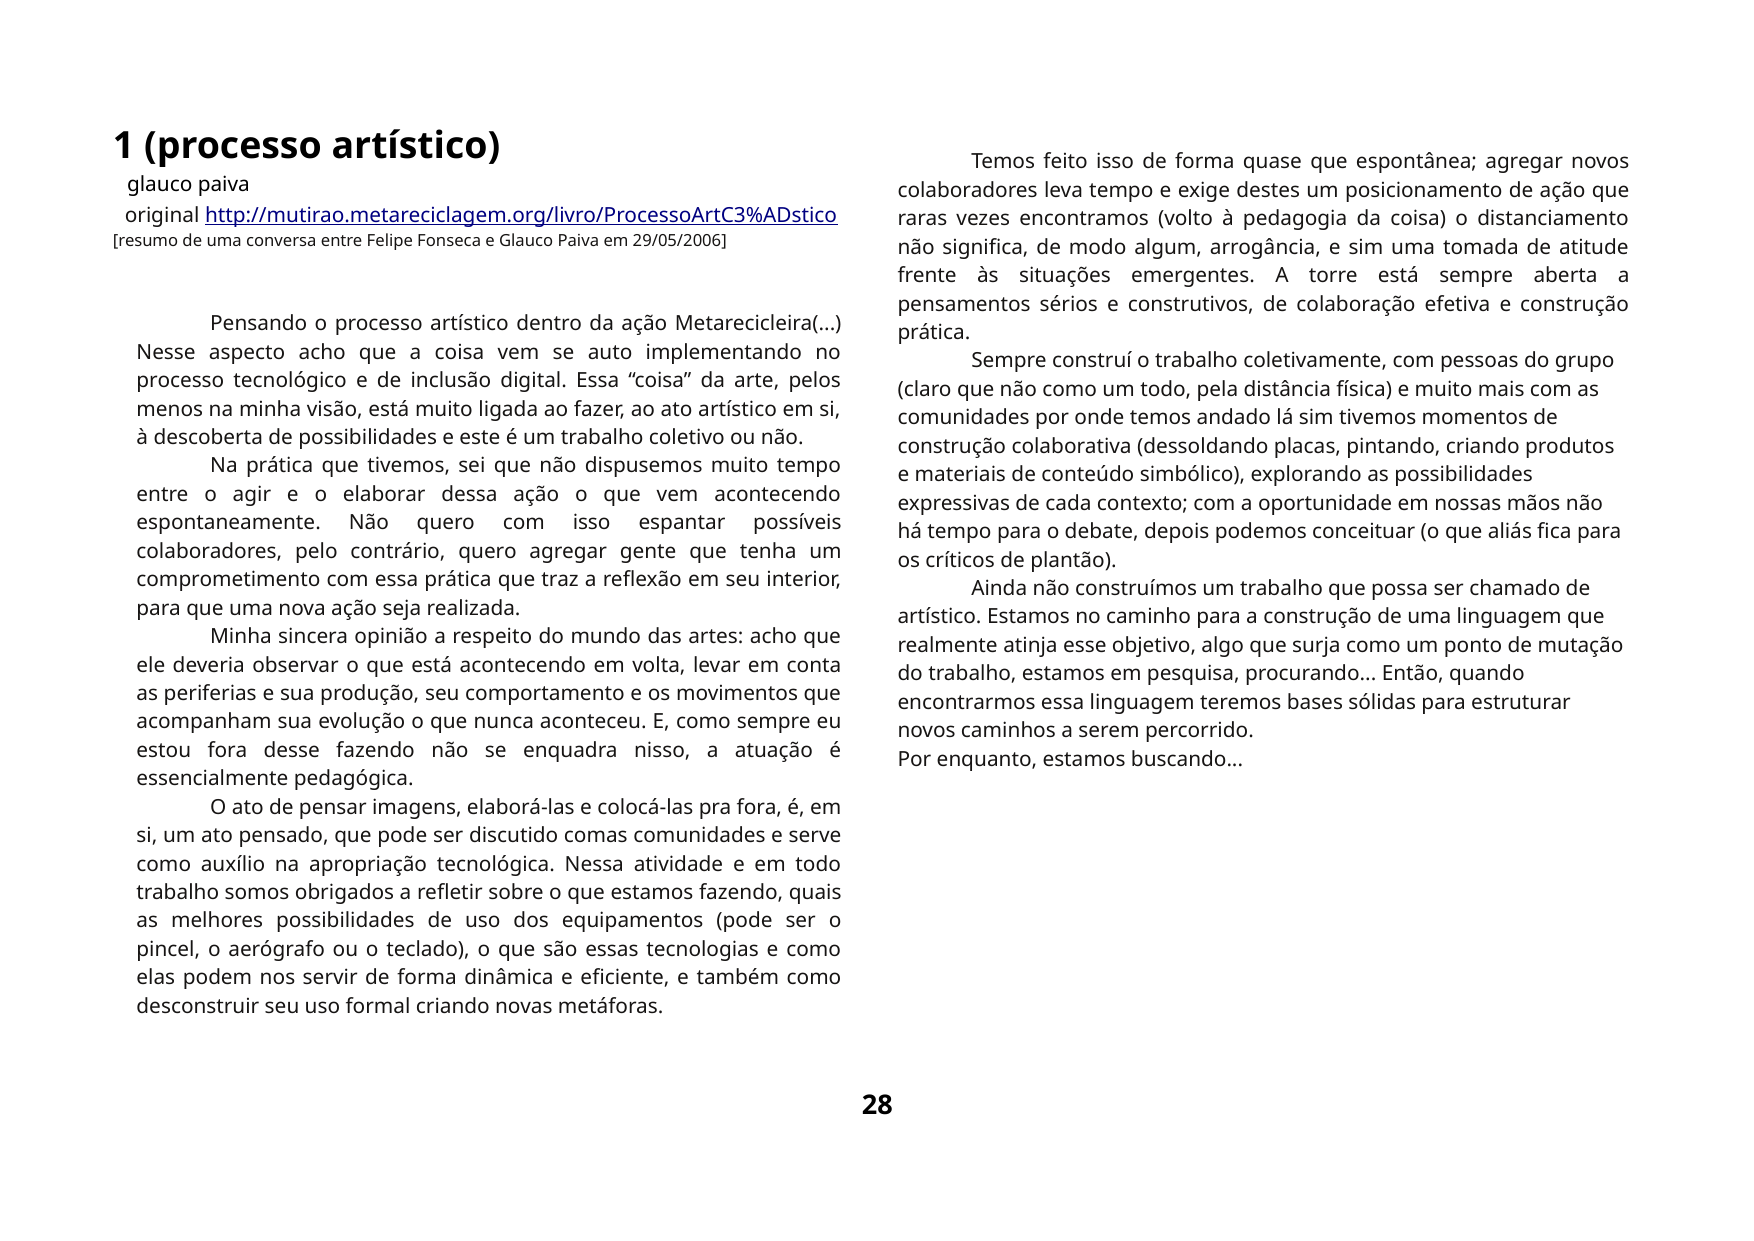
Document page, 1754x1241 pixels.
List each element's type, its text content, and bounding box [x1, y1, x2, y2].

text original http://mutirao.metareciclagem.org/livro/ProcessoArtC3%ADstico [113, 198, 863, 229]
text glauco paiva [127, 169, 840, 198]
text O ato de pensar imagens, elaborá-las e colocá-las pra fora, é, em si, um ato pensado, que pode ser discutido comas comunidades e serve como auxílio na apropriação tecnológica. Nessa atividade e em todo trabalho somos obrigados a refletir sobre o que estamos fazendo, quais as melhores possibilidades de uso dos equipamentos (pode ser o pincel, o aerógrafo ou o teclado), o que são essas tecnologias e como elas podem nos servir de forma dinâmica e eficiente, e também como desconstruir seu uso formal criando novas metáforas. [136, 792, 842, 1019]
text Na prática que tivemos, sei que não dispusemos muito tempo entre o agir e o elaborar dessa ação o que vem acontecendo espontaneamente. Não quero com isso espantar possíveis colaboradores, pelo contrário, quero agregar gente que tenha um comprometimento com essa prática que traz a reflexão em seu interior, para que uma nova ação seja realizada. [136, 451, 842, 621]
text Sempre construí o trabalho coletivamente, com pessoas do grupo (claro que não como um todo, pela distância física) e muito mais com as comunidades por onde temos andado lá sim tivemos momentos de construção colaborativa (dessoldando placas, pintando, criando produtos e materiais de conteúdo simbólico), explorando as possibilidades expressivas de cada contexto; com a oportunidade em nossas mãos não há tempo para o debate, depois podemos conceituar (o que aliás fica para os críticos de plantão). [897, 346, 1630, 573]
text Pensando o processo artístico dentro da ação Metarecicleira(...) Nesse aspecto acho que a coisa vem se auto implementando no processo tecnológico e de inclusão digital. Essa “coisa” da arte, pelos menos na minha visão, está muito ligada ao fazer, ao ato artístico em si, à descoberta de possibilidades e este é um trabalho coletivo ou não. [136, 308, 842, 451]
text [resumo de uma conversa entre Felipe Fonseca e Glauco Paiva em 29/05/2006] [113, 229, 862, 252]
text Minha sincera opinião a respeito do mundo das artes: acho que ele deveria observar o que está acontecendo em volta, levar em conta as periferias e sua produção, seu comportamento e os movimentos que acompanham sua evolução o que nunca aconteceu. E, como sempre eu estou fora desse fazendo não se enquadra nisso, a atuação é essencialmente pedagógica. [136, 621, 842, 792]
text Por enquanto, estamos buscando... [897, 744, 1630, 772]
text Ainda não construímos um trabalho que possa ser chamado de artístico. Estamos no caminho para a construção de uma linguagem que realmente atinja esse objetivo, algo que surja como um ponto de mutação do trabalho, estamos em pesquisa, procurando... Então, quando encontrarmos essa linguagem teremos bases sólidas para estruturar novos caminhos a serem percorrido. [897, 573, 1630, 744]
text 1 (processo artístico) [113, 118, 840, 169]
text Temos feito isso de forma quase que espontânea; agregar novos colaboradores leva tempo e exige destes um posicionamento de ação que raras vezes encontramos (volto à pedagogia da coisa) o distanciamento não significa, de modo algum, arrogância, e sim uma tomada de atitude frente às situações emergentes. A torre está sempre aberta a pensamentos sérios e construtivos, de colaboração efetiva e construção prática. [897, 147, 1630, 346]
